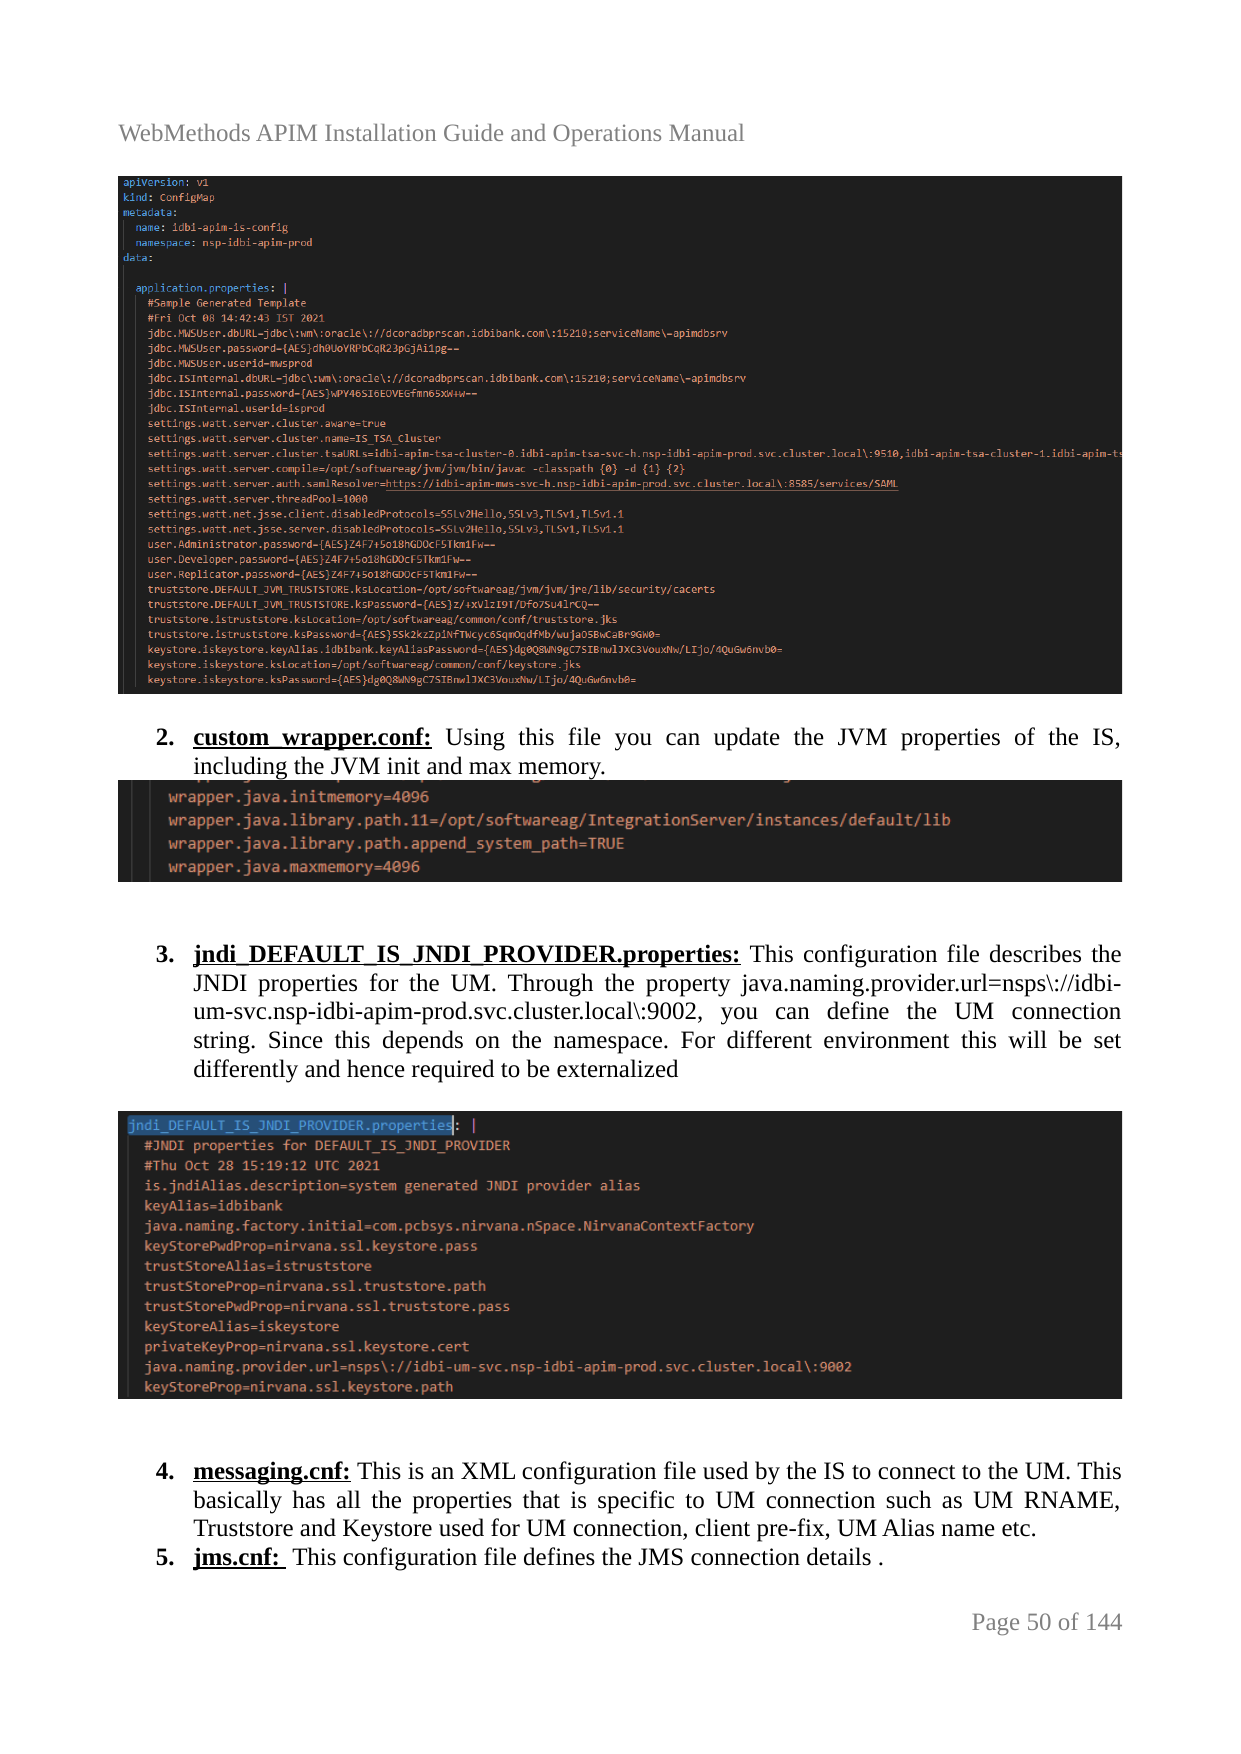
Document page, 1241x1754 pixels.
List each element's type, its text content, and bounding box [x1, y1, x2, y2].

list custom_wrapper.conf: Using this file you can update the JVM properties of the IS, including the JVM init and max memory. [156, 722, 1122, 780]
picture [118, 176, 1123, 694]
list jms.cnf: This configuration file defines the JMS connection details . [156, 1542, 1122, 1571]
list jndi_DEFAULT_IS_JNDI_PROVIDER.properties: This configuration file describes the JNDI properties for the UM. Through the property java.naming.provider.url=nsps\://idbi-um-svc.nsp-idbi-apim-prod.svc.cluster.local\:9002, you can define the UM connection string. Since this depends on the namespace. For different environment this will be set differently and hence required to be externalized [156, 939, 1122, 1083]
list messaging.cnf: This is an XML configuration file used by the IS to connect to the UM. This basically has all the properties that is specific to UM connection such as UM RNAME, Truststore and Keystore used for UM connection, client pre-fix, UM Alias name etc. [156, 1456, 1122, 1542]
picture [118, 780, 1123, 882]
picture [118, 1111, 1123, 1399]
